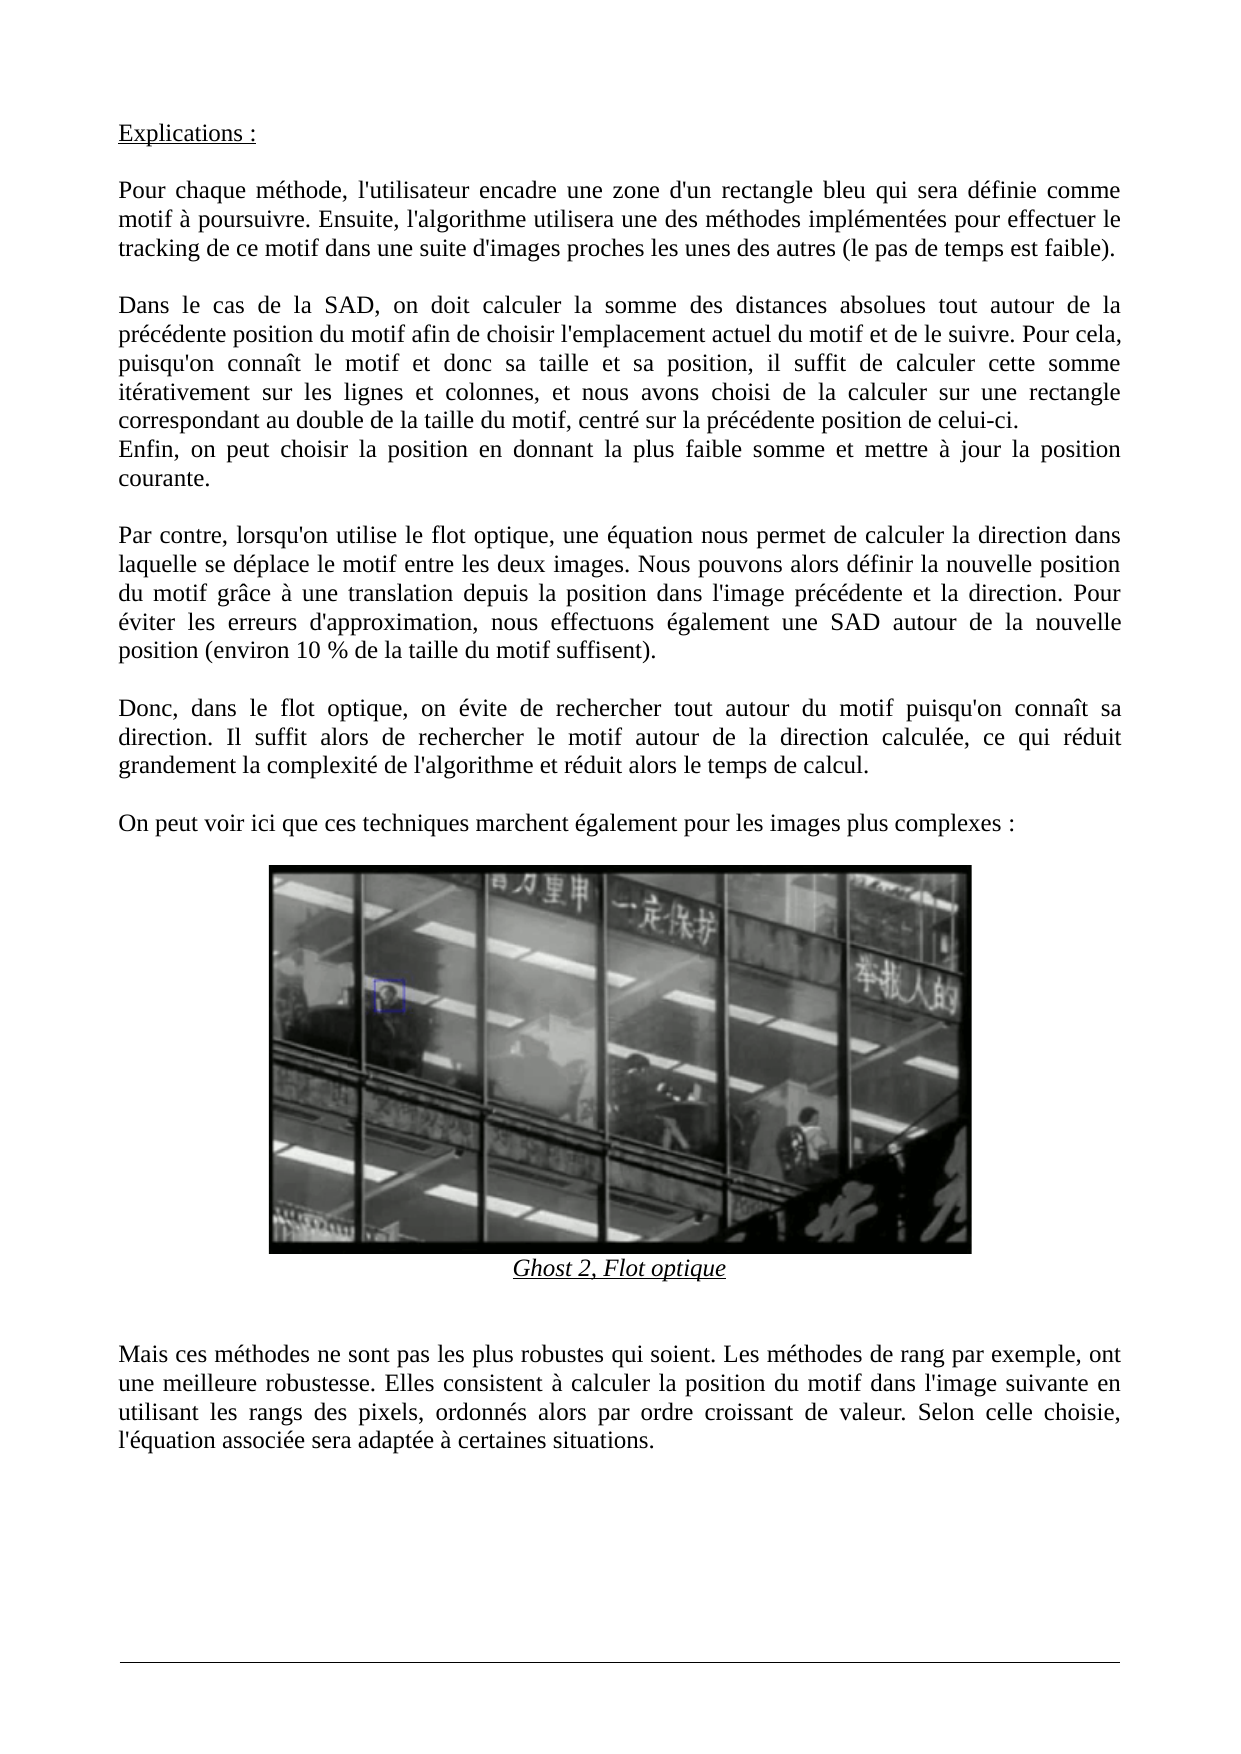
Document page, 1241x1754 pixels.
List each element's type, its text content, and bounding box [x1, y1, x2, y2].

text Ghost 2, Flot optique [118, 866, 1122, 1282]
text Donc, dans le flot optique, on évite de rechercher tout autour du motif puisqu'on connaît sa direction. Il suffit alors de rechercher le motif autour de la direction calculée, ce qui réduit grandement la complexité de l'algorithme et réduit alors le temps de calcul. [118, 693, 1122, 779]
text On peut voir ici que ces techniques marchent également pour les images plus complexes : [118, 808, 1122, 837]
text Dans le cas de la SAD, on doit calculer la somme des distances absolues tout autour de la précédente position du motif afin de choisir l'emplacement actuel du motif et de le suivre. Pour cela, puisqu'on connaît le motif et donc sa taille et sa position, il suffit de calculer cette somme itérativement sur les lignes et colonnes, et nous avons choisi de la calculer sur une rectangle correspondant au double de la taille du motif, centré sur la précédente position de celui-ci. [118, 291, 1122, 434]
text Mais ces méthodes ne sont pas les plus robustes qui soient. Les méthodes de rang par exemple, ont une meilleure robustesse. Elles consistent à calculer la position du motif dans l'image suivante en utilisant les rangs des pixels, ordonnés alors par ordre croissant de valeur. Selon celle choisie, l'équation associée sera adaptée à certaines situations. [118, 1339, 1122, 1454]
text Pour chaque méthode, l'utilisateur encadre une zone d'un rectangle bleu qui sera définie comme motif à poursuivre. Ensuite, l'algorithme utilisera une des méthodes implémentées pour effectuer le tracking de ce motif dans une suite d'images proches les unes des autres (le pas de temps est faible). [118, 176, 1122, 262]
picture [268, 865, 972, 1254]
text Par contre, lorsqu'on utilise le flot optique, une équation nous permet de calculer la direction dans laquelle se déplace le motif entre les deux images. Nous pouvons alors définir la nouvelle position du motif grâce à une translation depuis la position dans l'image précédente et la direction. Pour éviter les erreurs d'approximation, nous effectuons également une SAD autour de la nouvelle position (environ 10 % de la taille du motif suffisent). [118, 521, 1122, 664]
text Explications : [118, 118, 1122, 147]
text Enfin, on peut choisir la position en donnant la plus faible somme et mettre à jour la position courante. [118, 434, 1122, 492]
